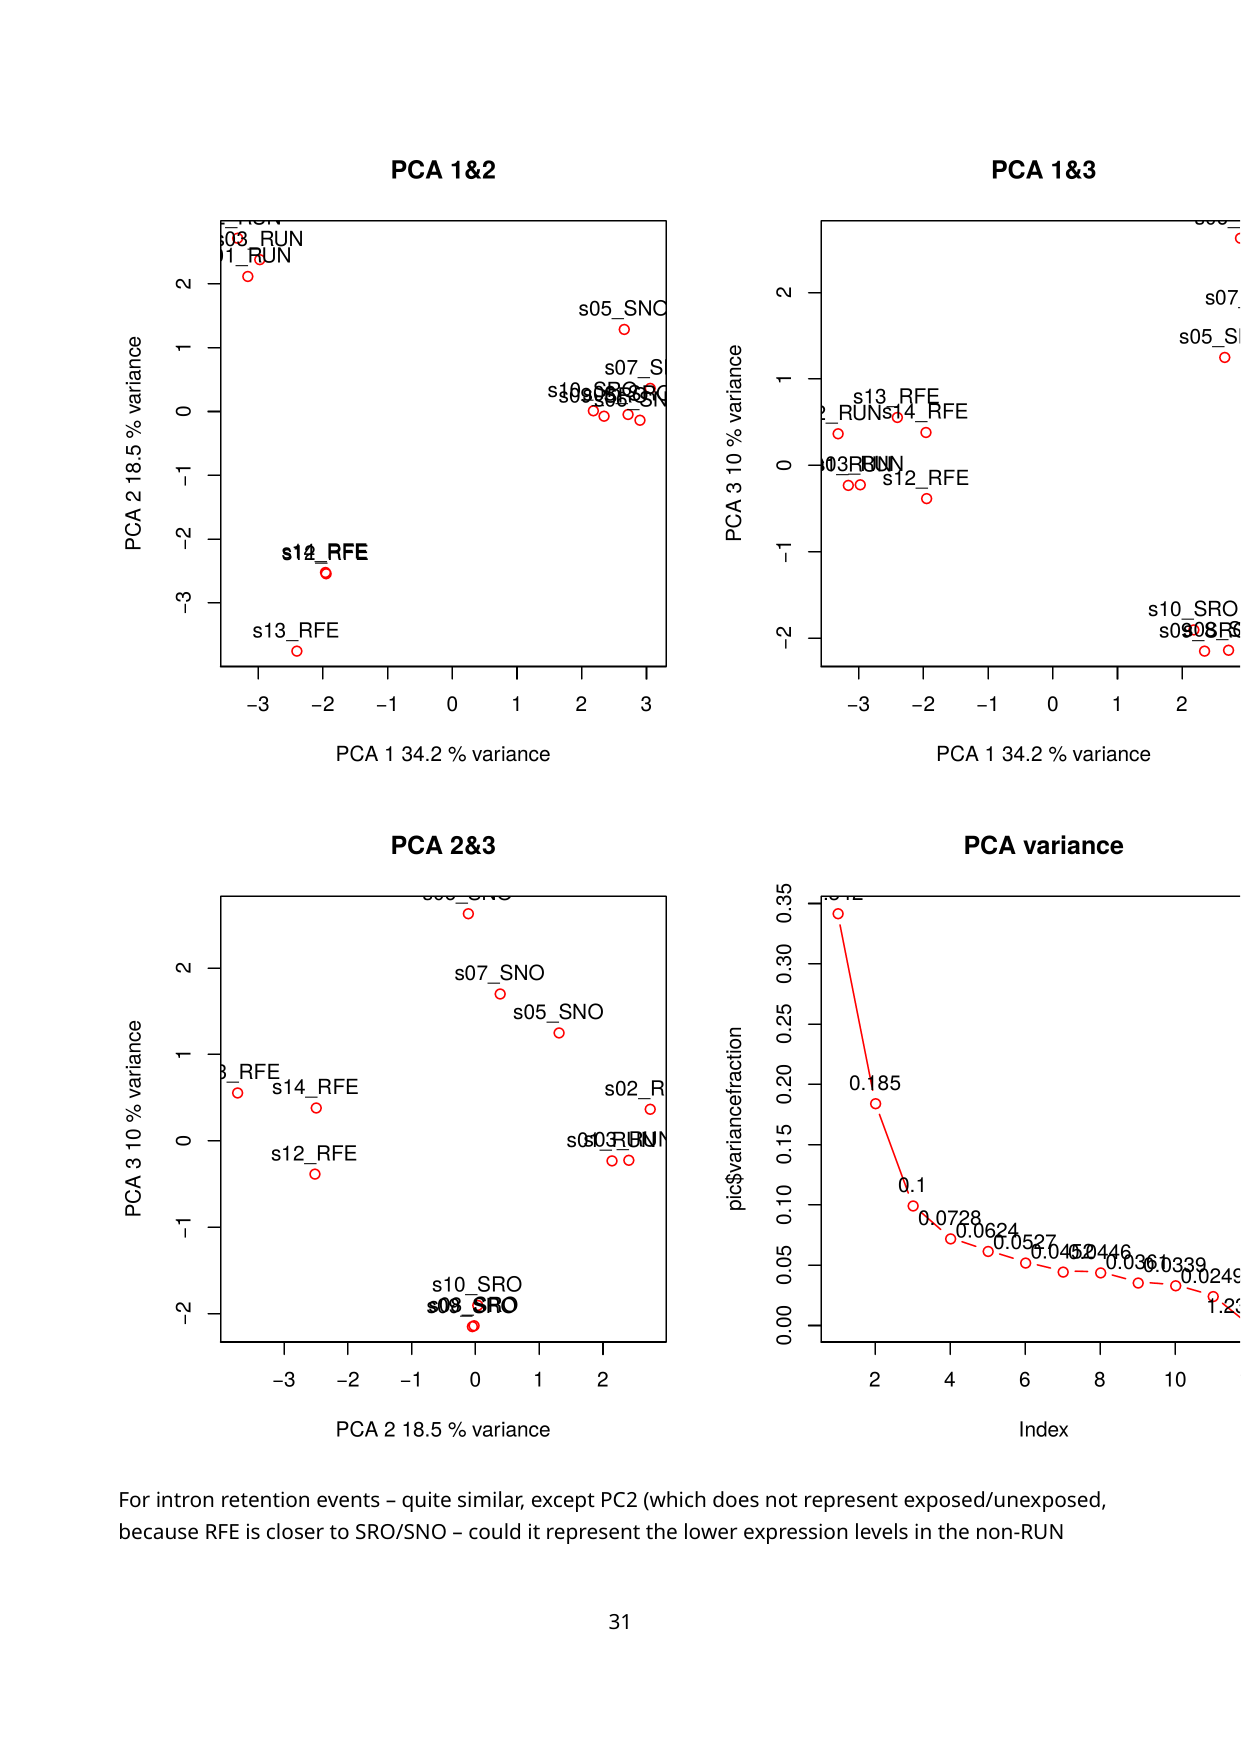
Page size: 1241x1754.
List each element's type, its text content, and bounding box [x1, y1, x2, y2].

text For intron retention events – quite similar, except PC2 (which does not represent exposed/unexposed, because RFE is closer to SRO/SNO – could it represent the lower expression levels in the non-RUN [118, 1486, 1122, 1545]
picture [118, 118, 1241, 1469]
